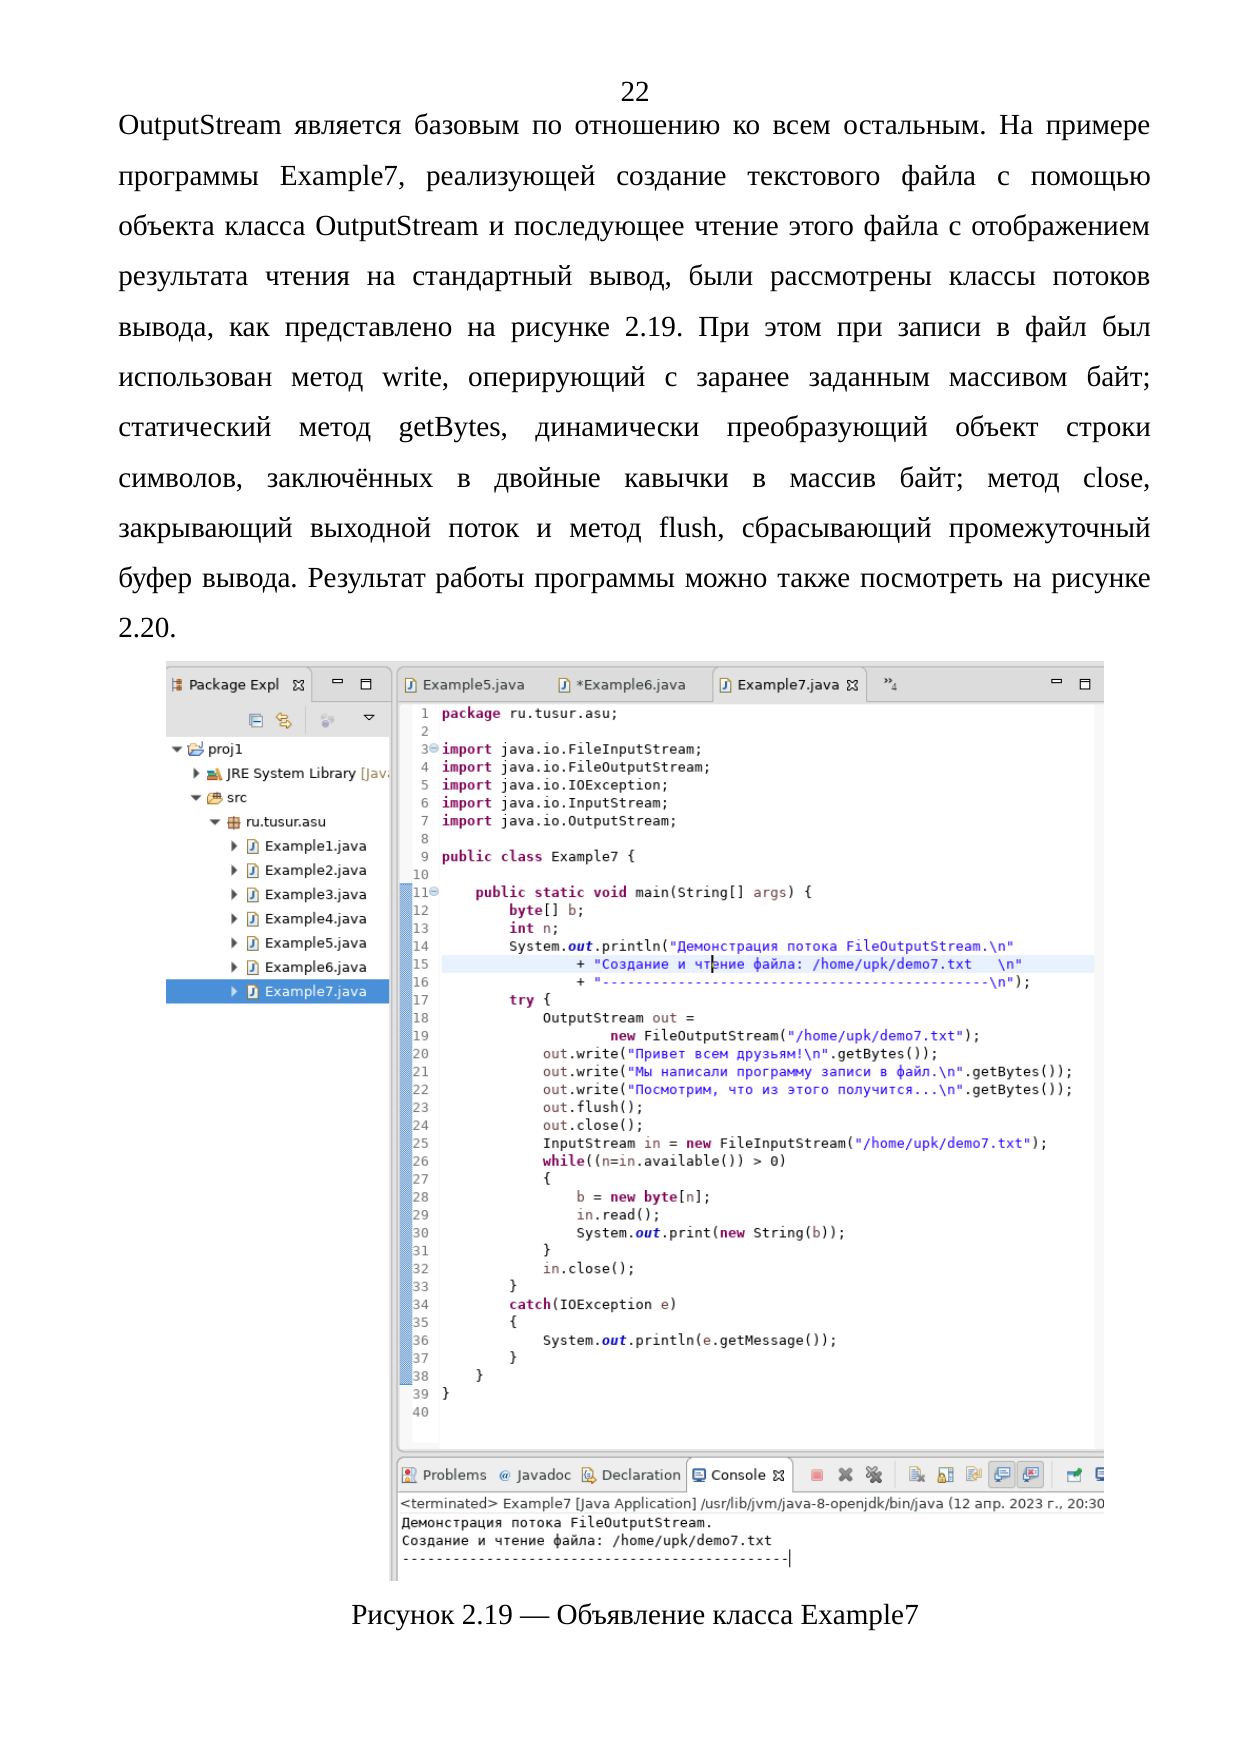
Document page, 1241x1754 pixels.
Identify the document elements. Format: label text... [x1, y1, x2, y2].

text Рисунок 2.19 — Объявление класса Example7 [118, 661, 1152, 1631]
text OutputStream является базовым по отношению ко всем остальным. На примере программы Example7, реализующей создание текстового файла с помощью объекта класса OutputStream и последующее чтение этого файла с отображением результата чтения на стандартный вывод, были рассмотрены классы потоков вывода, как представлено на рисунке 2.19. При этом при записи в файл был использован метод write, оперирующий с заранее заданным массивом байт; статический метод getBytes, динамически преобразующий объект строки символов, заключённых в двойные кавычки в массив байт; метод close, закрывающий выходной поток и метод flush, сбрасывающий промежуточный буфер вывода. Результат работы программы можно также посмотреть на рисунке 2.20. [118, 107, 1152, 644]
